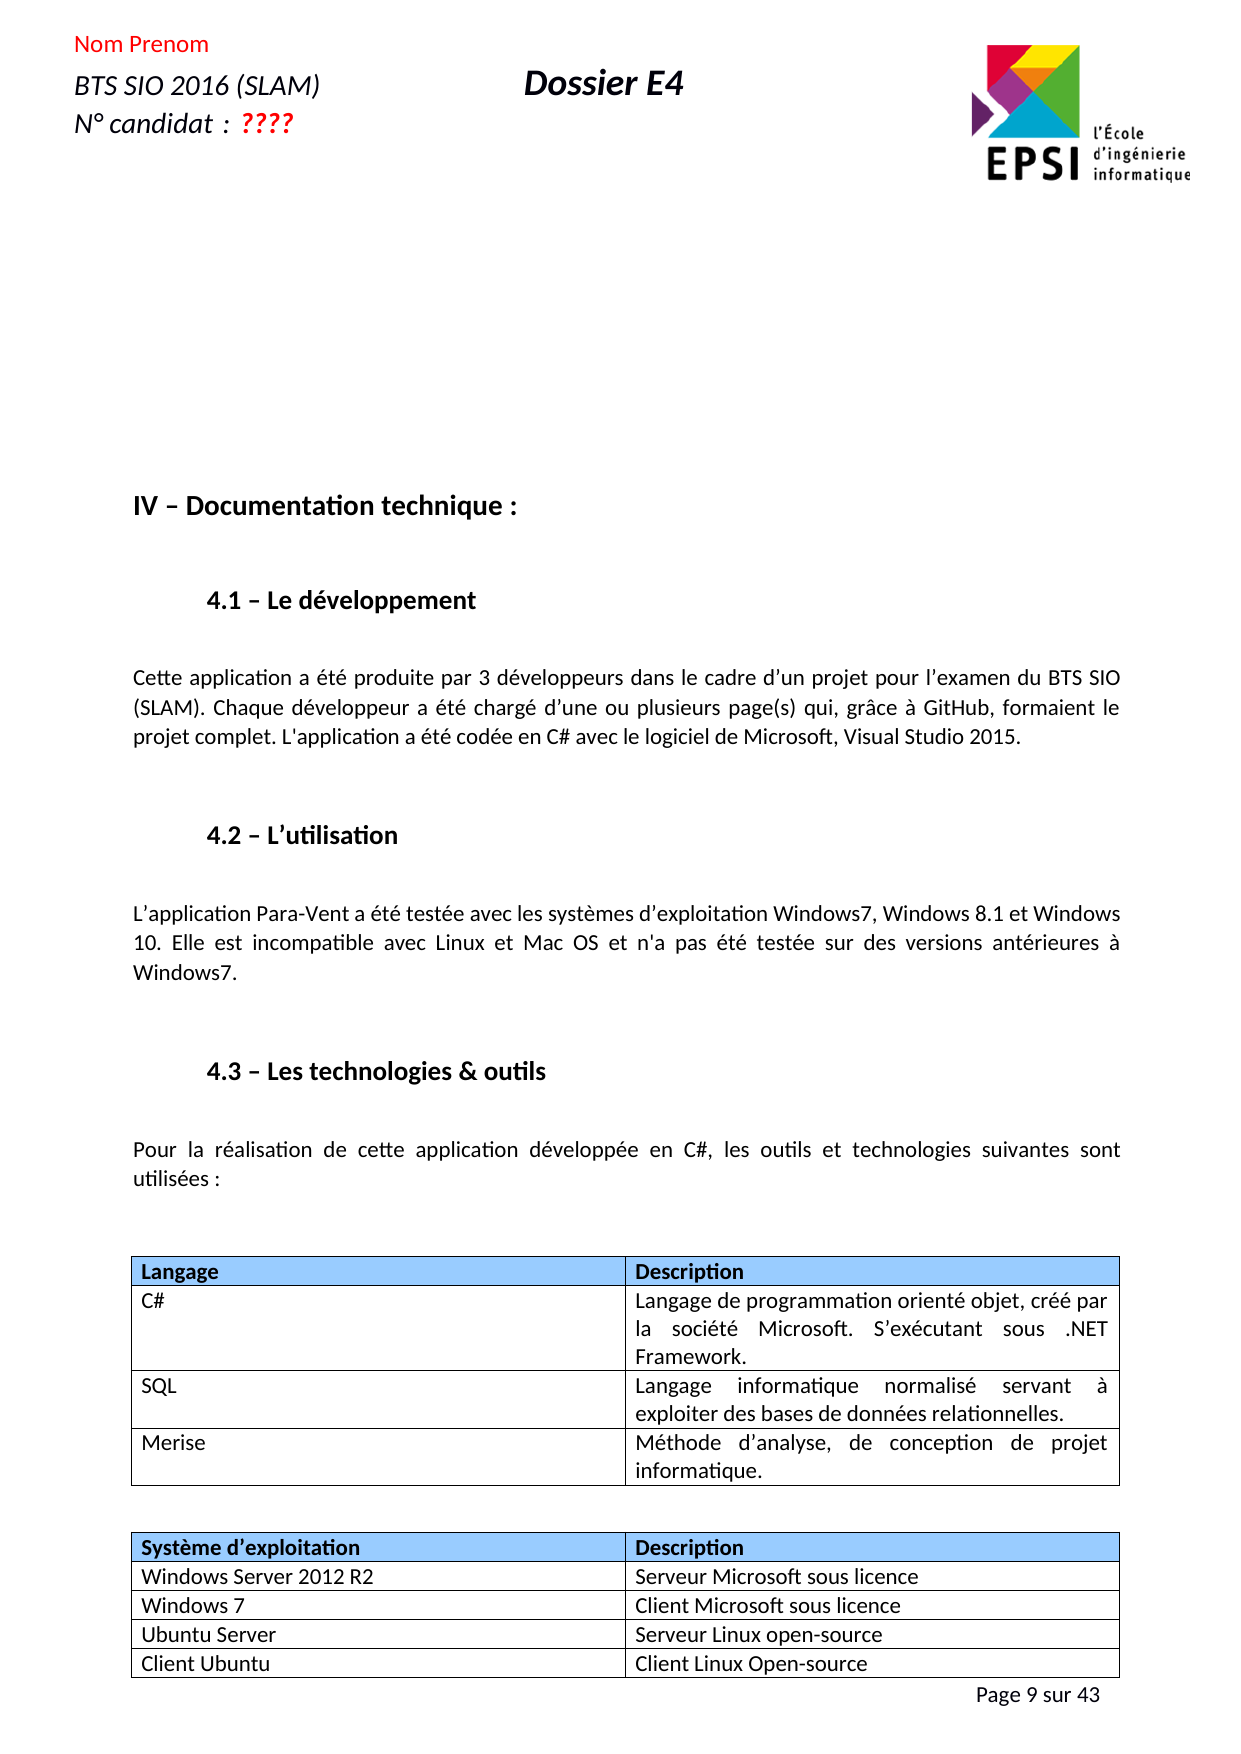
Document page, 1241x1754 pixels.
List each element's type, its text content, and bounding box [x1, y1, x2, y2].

subtitle 4.3 – Les technologies & outils [133, 1054, 1122, 1087]
subtitle 4.2 – L’utilisation [133, 818, 1122, 852]
table_header Description [626, 1257, 1119, 1285]
table_cell Langage informatique normalisé servant à exploiter des bases de données relationnelles. [626, 1371, 1119, 1427]
text Pour la réalisation de cette application développée en C#, les outils et technologies suivantes sont utilisées : [133, 1135, 1122, 1192]
subtitle IV – Documentation technique : [133, 487, 1122, 523]
table_cell Windows 7 [132, 1591, 625, 1619]
table_header Langage [132, 1257, 625, 1285]
table_cell Langage de programmation orienté objet, créé par la société Microsoft. S’exécutant sous .NET Framework. [626, 1286, 1119, 1370]
table_cell Serveur Microsoft sous licence [626, 1562, 1119, 1590]
table_cell Client Ubuntu [132, 1649, 625, 1677]
table_cell Ubuntu Server [132, 1620, 625, 1648]
table_cell Serveur Linux open-source [626, 1620, 1119, 1648]
table_cell Client Linux Open-source [626, 1649, 1119, 1677]
table_cell Windows Server 2012 R2 [132, 1562, 625, 1590]
subtitle 4.1 – Le développement [133, 583, 1122, 616]
table_cell Merise [132, 1429, 625, 1484]
table_cell Méthode d’analyse, de conception de projet informatique. [626, 1429, 1119, 1484]
table_header Système d’exploitation [132, 1533, 625, 1561]
table_cell Client Microsoft sous licence [626, 1591, 1119, 1619]
table_cell C# [132, 1286, 625, 1370]
text Cette application a été produite par 3 développeurs dans le cadre d’un projet pour l’examen du BTS SIO (SLAM). Chaque développeur a été chargé d’une ou plusieurs page(s) qui, grâce à GitHub, formaient le projet complet. L'application a été codée en C# avec le logiciel de Microsoft, Visual Studio 2015. [133, 663, 1122, 750]
text L’application Para-Vent a été testée avec les systèmes d’exploitation Windows7, Windows 8.1 et Windows 10. Elle est incompatible avec Linux et Mac OS et n'a pas été testée sur des versions antérieures à Windows7. [133, 899, 1122, 986]
table_cell SQL [132, 1371, 625, 1427]
table_header Description [626, 1533, 1119, 1561]
